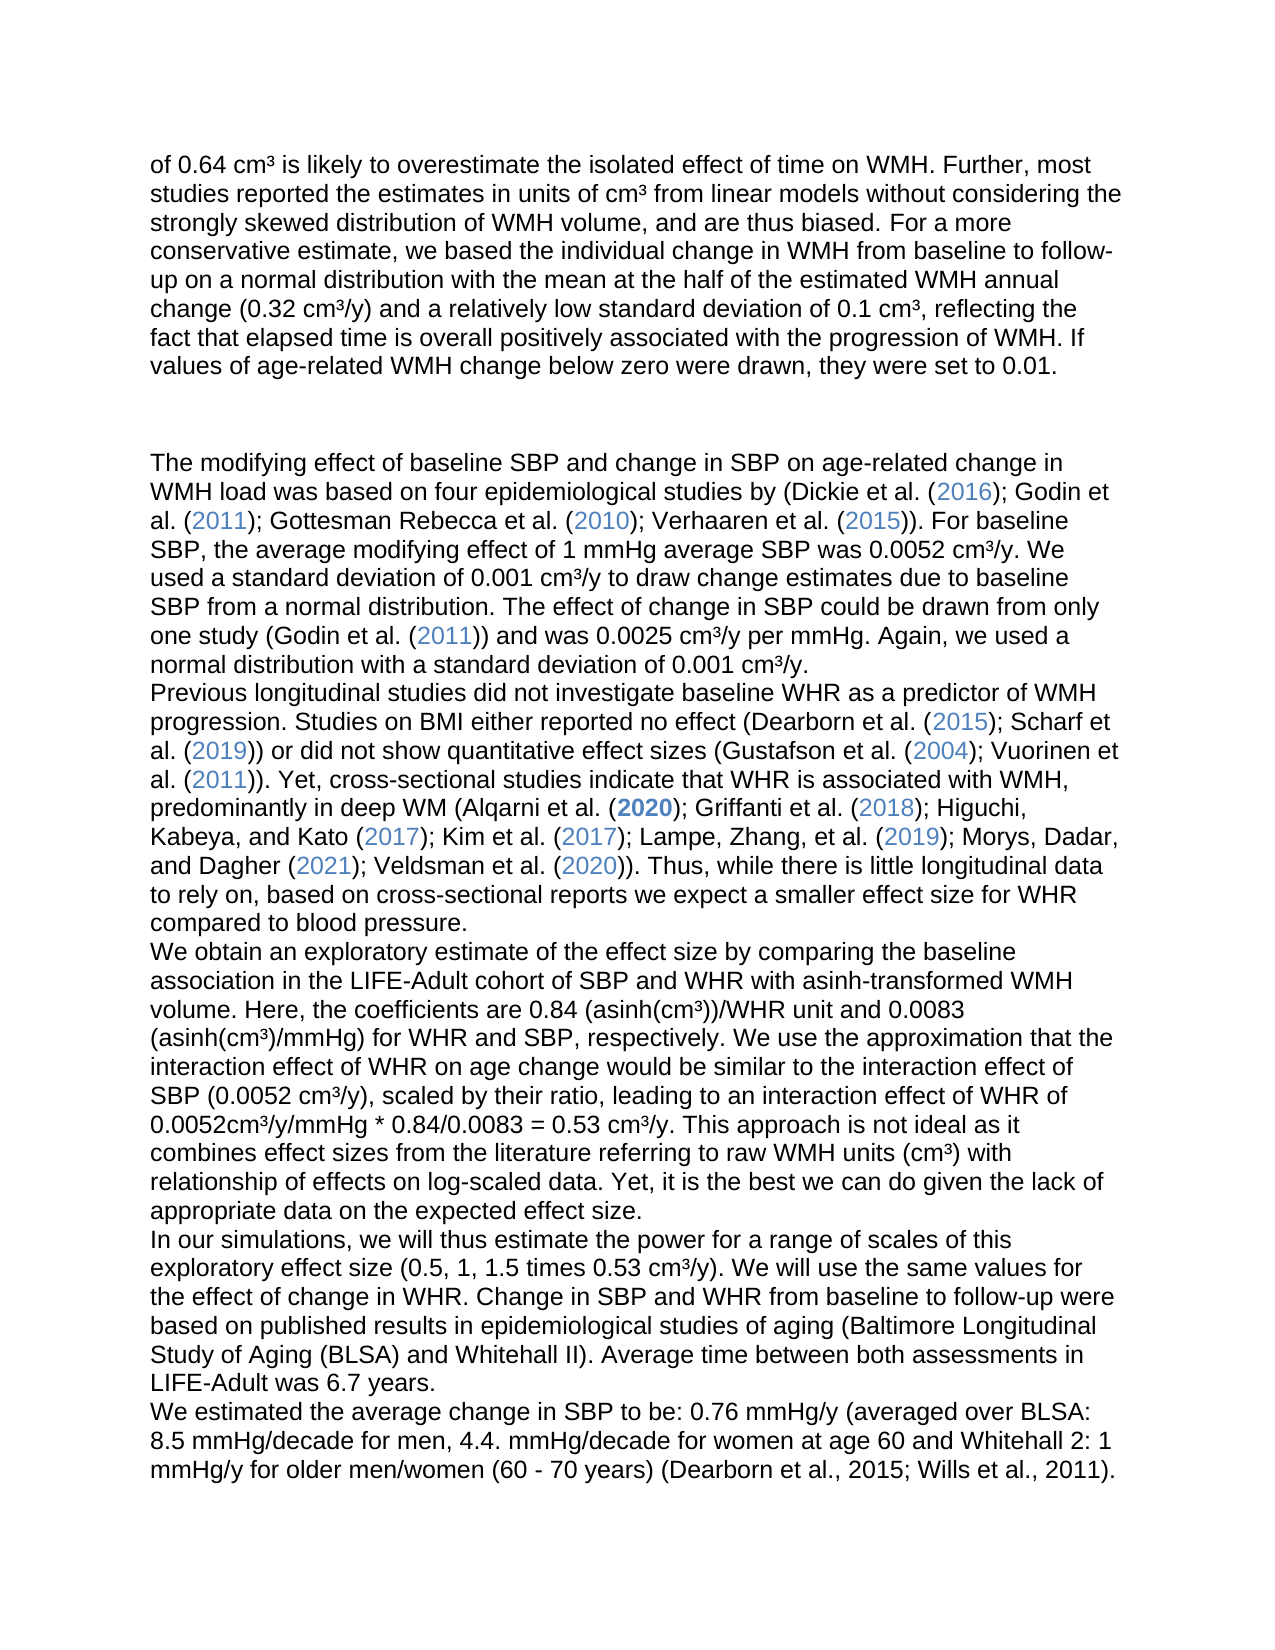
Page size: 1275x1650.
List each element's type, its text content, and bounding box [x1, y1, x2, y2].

text The modifying effect of baseline SBP and change in SBP on age-related change in WMH load was based on four epidemiological studies by (Dickie et al. (2016); Godin et al. (2011); Gottesman Rebecca et al. (2010); Verhaaren et al. (2015)). For baseline SBP, the average modifying effect of 1 mmHg average SBP was 0.0052 cm³/y. We used a standard deviation of 0.001 cm³/y to draw change estimates due to baseline SBP from a normal distribution. The effect of change in SBP could be drawn from only one study (Godin et al. (2011)) and was 0.0025 cm³/y per mmHg. Again, we used a normal distribution with a standard deviation of 0.001 cm³/y. Previous longitudinal studies did not investigate baseline WHR as a predictor of WMH progression. Studies on BMI either reported no effect (Dearborn et al. (2015); Scharf et al. (2019)) or did not show quantitative effect sizes (Gustafson et al. (2004); Vuorinen et al. (2011)). Yet, cross-sectional studies indicate that WHR is associated with WMH, predominantly in deep WM (Alqarni et al. (2020); Griffanti et al. (2018); Higuchi, Kabeya, and Kato (2017); Kim et al. (2017); Lampe, Zhang, et al. (2019); Morys, Dadar, and Dagher (2021); Veldsman et al. (2020)). Thus, while there is little longitudinal data to rely on, based on cross-sectional reports we expect a smaller effect size for WHR compared to blood pressure. We obtain an exploratory estimate of the effect size by comparing the baseline association in the LIFE-Adult cohort of SBP and WHR with asinh-transformed WMH volume. Here, the coefficients are 0.84 (asinh(cm³))/WHR unit and 0.0083 (asinh(cm³)/mmHg) for WHR and SBP, respectively. We use the approximation that the interaction effect of WHR on age change would be similar to the interaction effect of SBP (0.0052 cm³/y), scaled by their ratio, leading to an interaction effect of WHR of 0.0052cm³/y/mmHg * 0.84/0.0083 = 0.53 cm³/y. This approach is not ideal as it combines effect sizes from the literature referring to raw WMH units (cm³) with relationship of effects on log-scaled data. Yet, it is the best we can do given the lack of appropriate data on the expected effect size. In our simulations, we will thus estimate the power for a range of scales of this exploratory effect size (0.5, 1, 1.5 times 0.53 cm³/y). We will use the same values for the effect of change in WHR. Change in SBP and WHR from baseline to follow-up were based on published results in epidemiological studies of aging (Baltimore Longitudinal Study of Aging (BLSA) and Whitehall II). Average time between both assessments in LIFE-Adult was 6.7 years. We estimated the average change in SBP to be: 0.76 mmHg/y (averaged over BLSA: 8.5 mmHg/decade for men, 4.4. mmHg/decade for women at age 60 and Whitehall 2: 1 mmHg/y for older men/women (60 - 70 years) (Dearborn et al., 2015; Wills et al., 2011). [150, 448, 1125, 1483]
text of 0.64 cm³ is likely to overestimate the isolated effect of time on WMH. Further, most studies reported the estimates in units of cm³ from linear models without considering the strongly skewed distribution of WMH volume, and are thus biased. For a more conservative estimate, we based the individual change in WMH from baseline to follow-up on a normal distribution with the mean at the half of the estimated WMH annual change (0.32 cm³/y) and a relatively low standard deviation of 0.1 cm³, reflecting the fact that elapsed time is overall positively associated with the progression of WMH. If values of age-related WMH change below zero were drawn, they were set to 0.01. [150, 150, 1125, 380]
